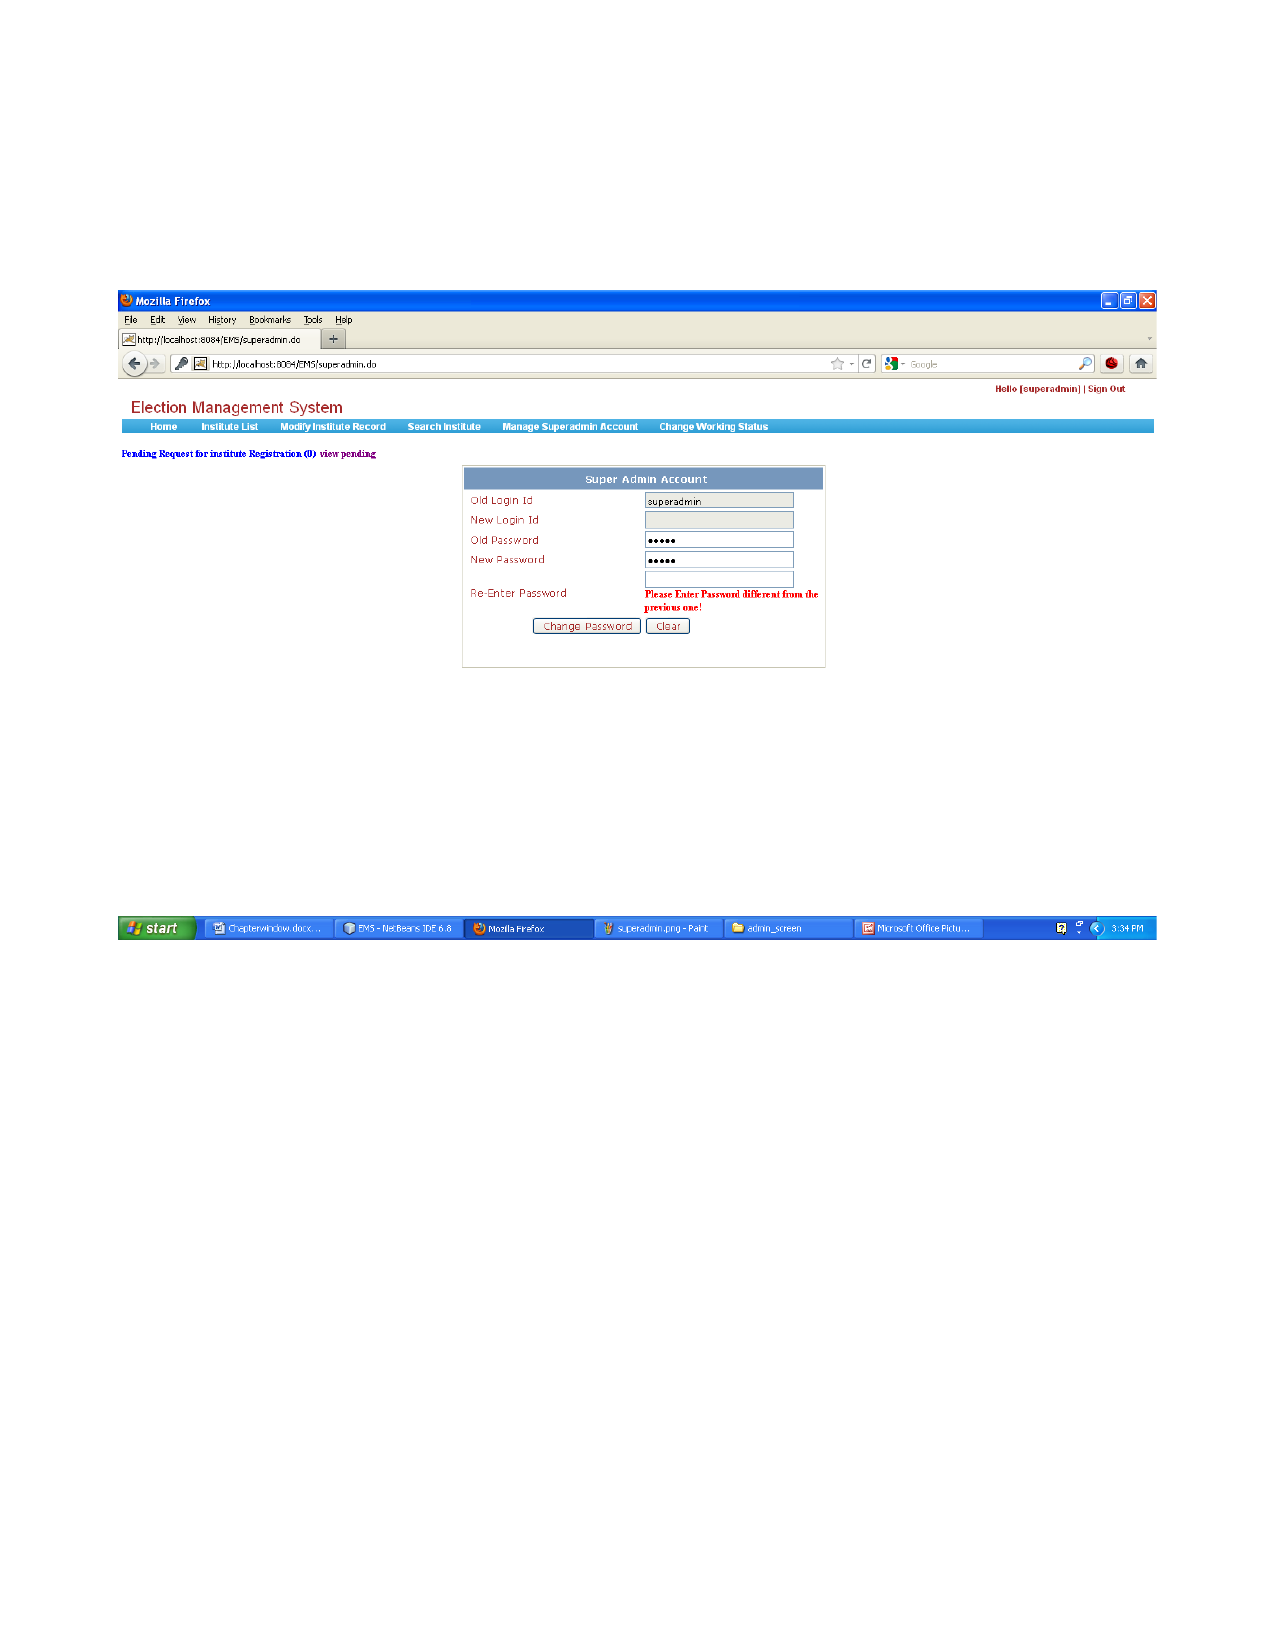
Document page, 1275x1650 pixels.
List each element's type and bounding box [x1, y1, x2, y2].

picture [118, 290, 1157, 940]
